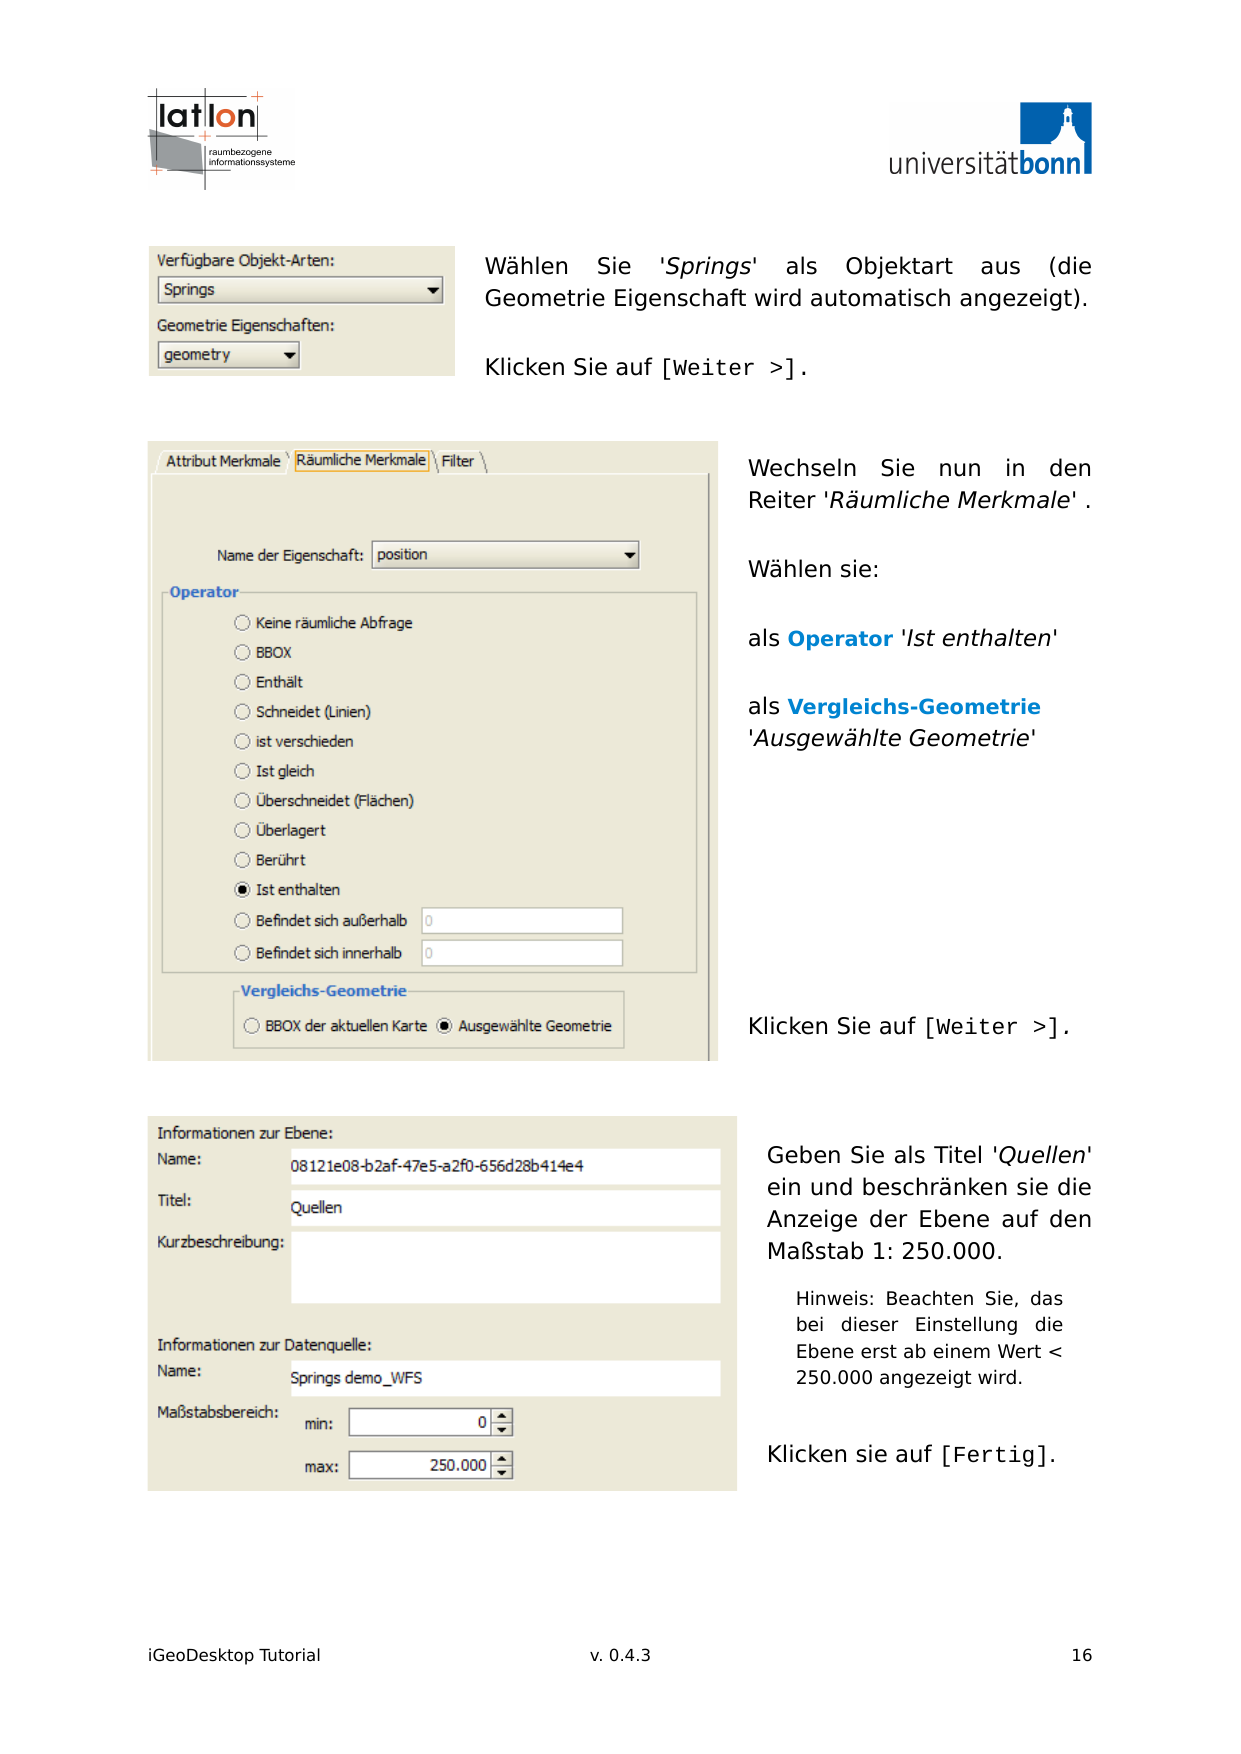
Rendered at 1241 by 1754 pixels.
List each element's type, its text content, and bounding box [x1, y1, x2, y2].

text Hinweis: Beachten Sie, das bei dieser Einstellung die Ebene erst ab einem Wert < 250.000 angezeigt wird. [738, 1288, 1063, 1389]
picture [889, 102, 1093, 174]
text Geben Sie als Titel 'Quellen' ein und beschränken sie die Anzeige der Ebene auf den Maßstab 1: 250.000. [148, 1083, 1092, 1264]
text Wählen Sie 'Springs' als Objektart aus (die Geometrie Eigenschaft wird automatisch angezeigt). [148, 221, 1092, 312]
picture [147, 88, 295, 190]
text Klicken Sie auf [Weiter >]. [719, 794, 1092, 1041]
picture [147, 441, 719, 1061]
text Wählen sie: [719, 556, 1092, 583]
text Wechseln Sie nun in den Reiter 'Räumliche Merkmale' . [148, 424, 1092, 514]
text Klicken sie auf [Fertig]. [738, 1441, 1092, 1469]
picture [147, 1116, 738, 1491]
text als Operator 'Ist enthalten' [719, 625, 1092, 652]
picture [148, 246, 455, 376]
text als Vergleichs-Geometrie 'Ausgewählte Geometrie' [719, 693, 1092, 752]
text Klicken Sie auf [Weiter >]. [148, 354, 1092, 382]
